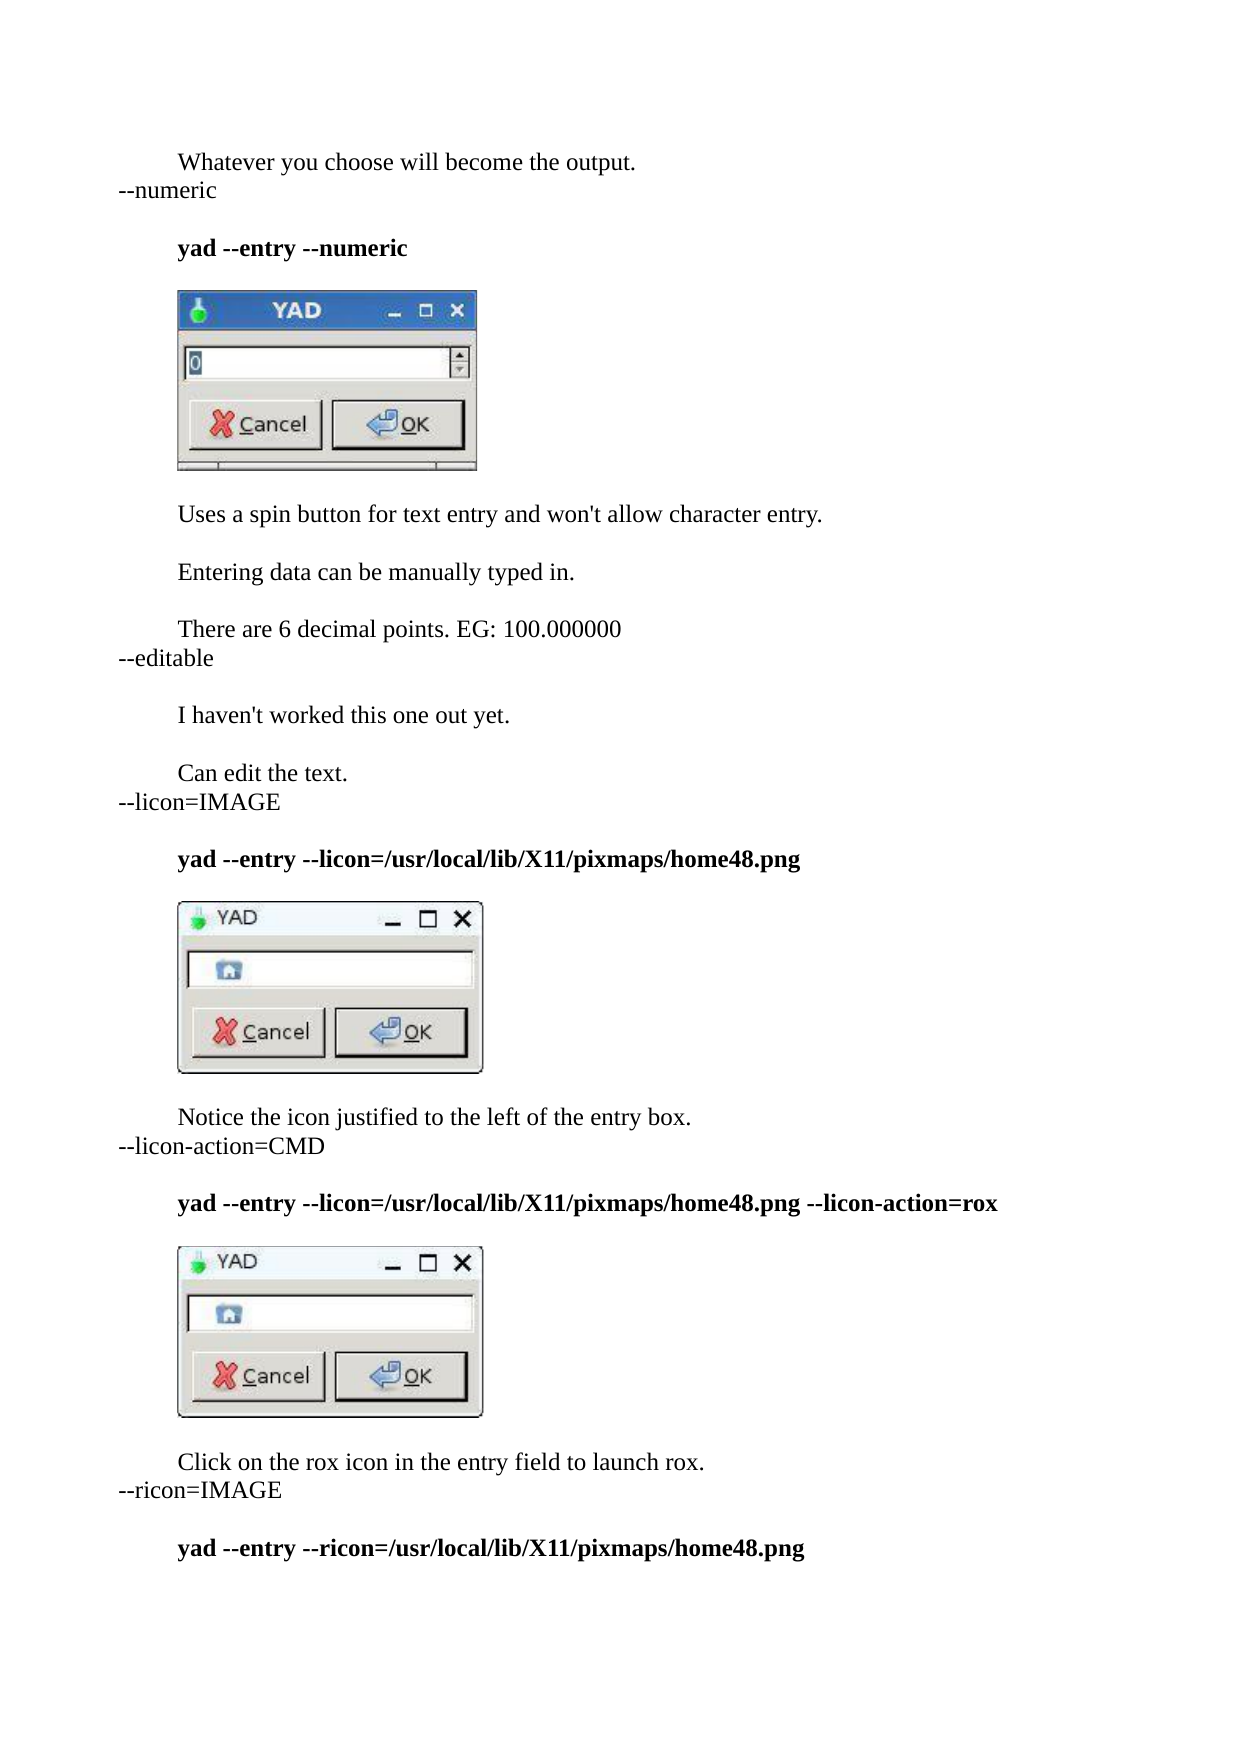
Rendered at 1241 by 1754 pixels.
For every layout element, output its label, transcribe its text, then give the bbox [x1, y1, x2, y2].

picture [177, 290, 478, 471]
subtitle --ricon=IMAGE [118, 1475, 1122, 1504]
list I haven't worked this one out yet. Can edit the text. [177, 672, 1122, 787]
subtitle --licon=IMAGE [118, 787, 1122, 815]
list yad --entry --licon=/usr/local/lib/X11/pixmaps/home48.png Notice the icon justified to the left of the entry box. [177, 815, 1122, 1131]
list yad --entry --numeric Uses a spin button for text entry and won't allow character entry. Entering data can be manually typed in. There are 6 decimal points. EG: 100.000000 [177, 204, 1122, 643]
list yad --entry --licon=/usr/local/lib/X11/pixmaps/home48.png --licon-action=rox Click on the rox icon in the entry field to launch rox. [177, 1160, 1122, 1475]
picture [177, 1246, 484, 1418]
picture [177, 901, 484, 1074]
list yad --entry --ricon=/usr/local/lib/X11/pixmaps/home48.png [177, 1504, 1122, 1590]
list Whatever you choose will become the output. [177, 118, 1122, 176]
subtitle --editable [118, 643, 1122, 672]
subtitle --licon-action=CMD [118, 1131, 1122, 1160]
subtitle --numeric [118, 176, 1122, 204]
